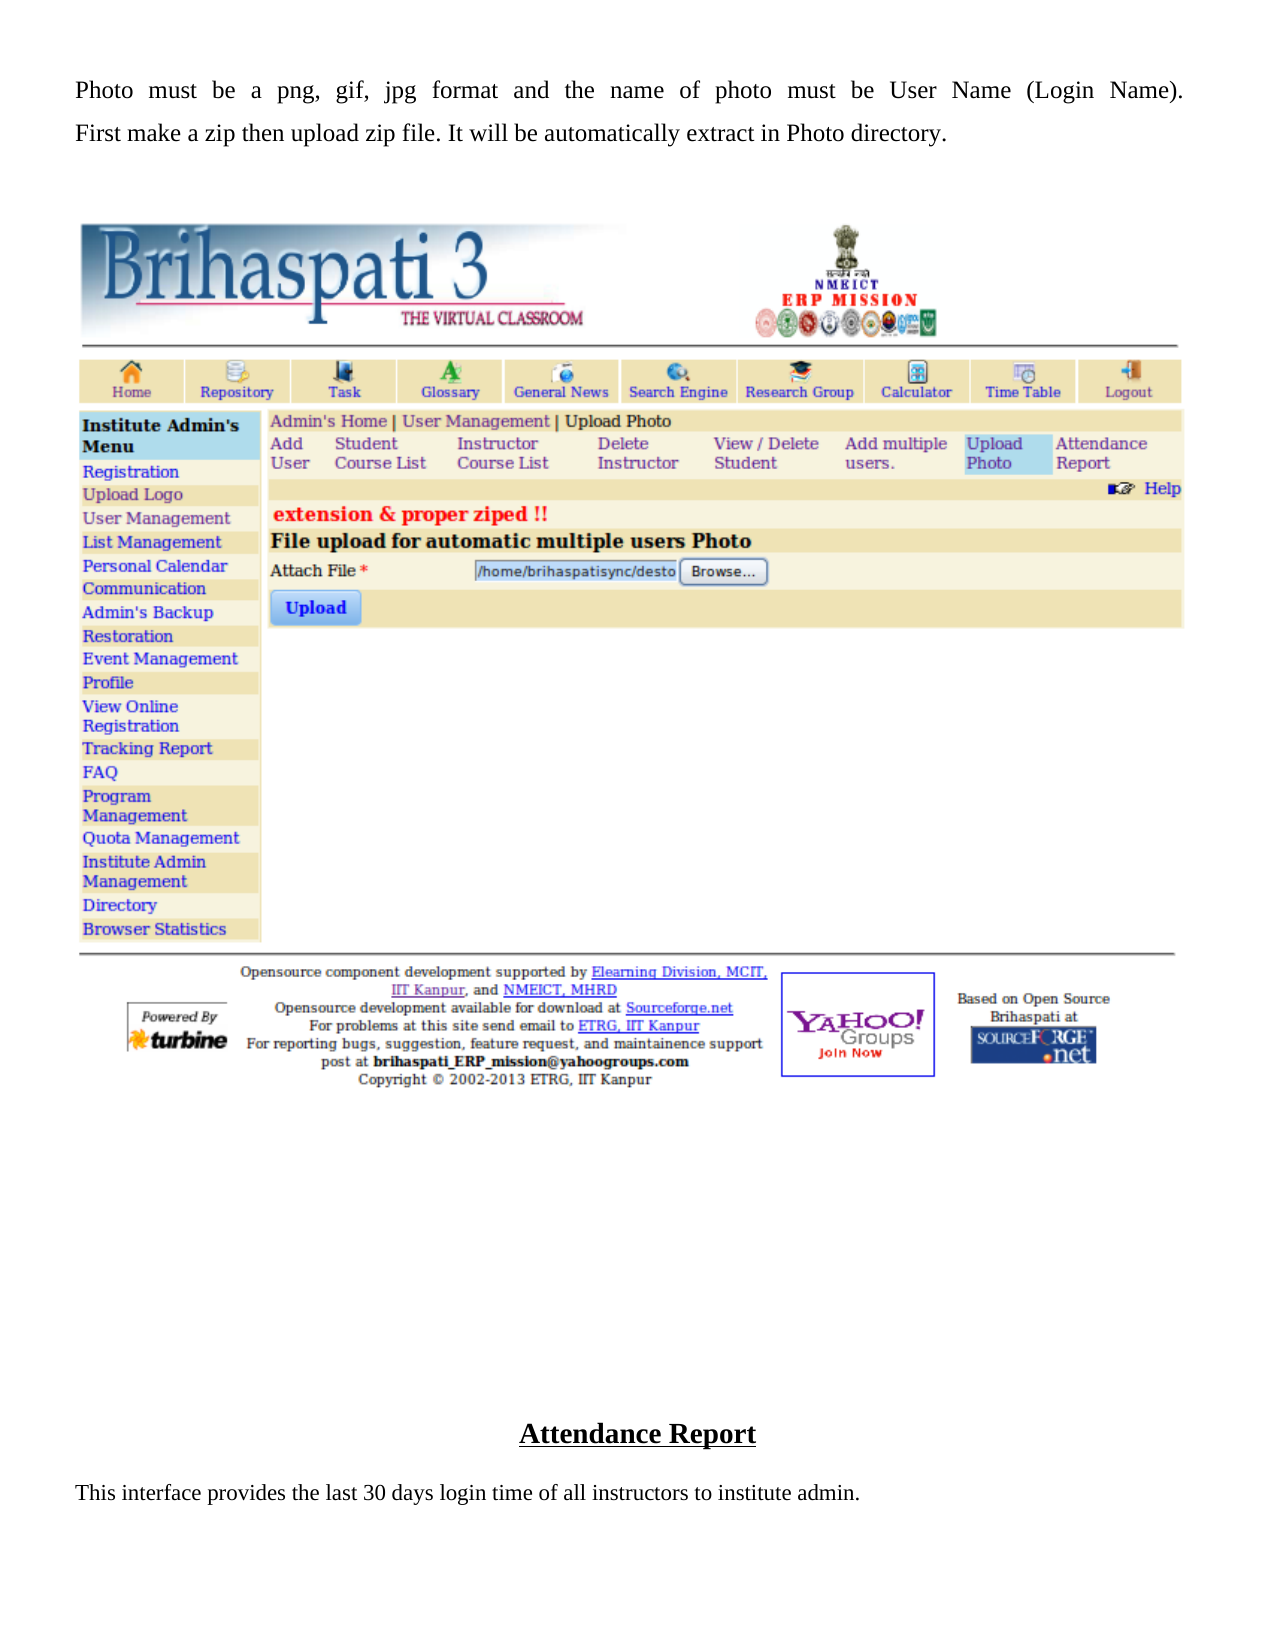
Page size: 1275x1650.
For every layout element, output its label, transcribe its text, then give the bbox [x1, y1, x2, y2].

picture [75, 218, 1200, 1104]
text Attendance Report [75, 1417, 1200, 1450]
text Photo must be a png, gif, jpg format and the name of photo must be User Name (Login Name). First make a zip then upload zip file. It will be automatically extract in Photo directory. [75, 75, 1200, 147]
text This interface provides the last 30 days login time of all instructors to institute admin. [75, 1479, 1200, 1506]
